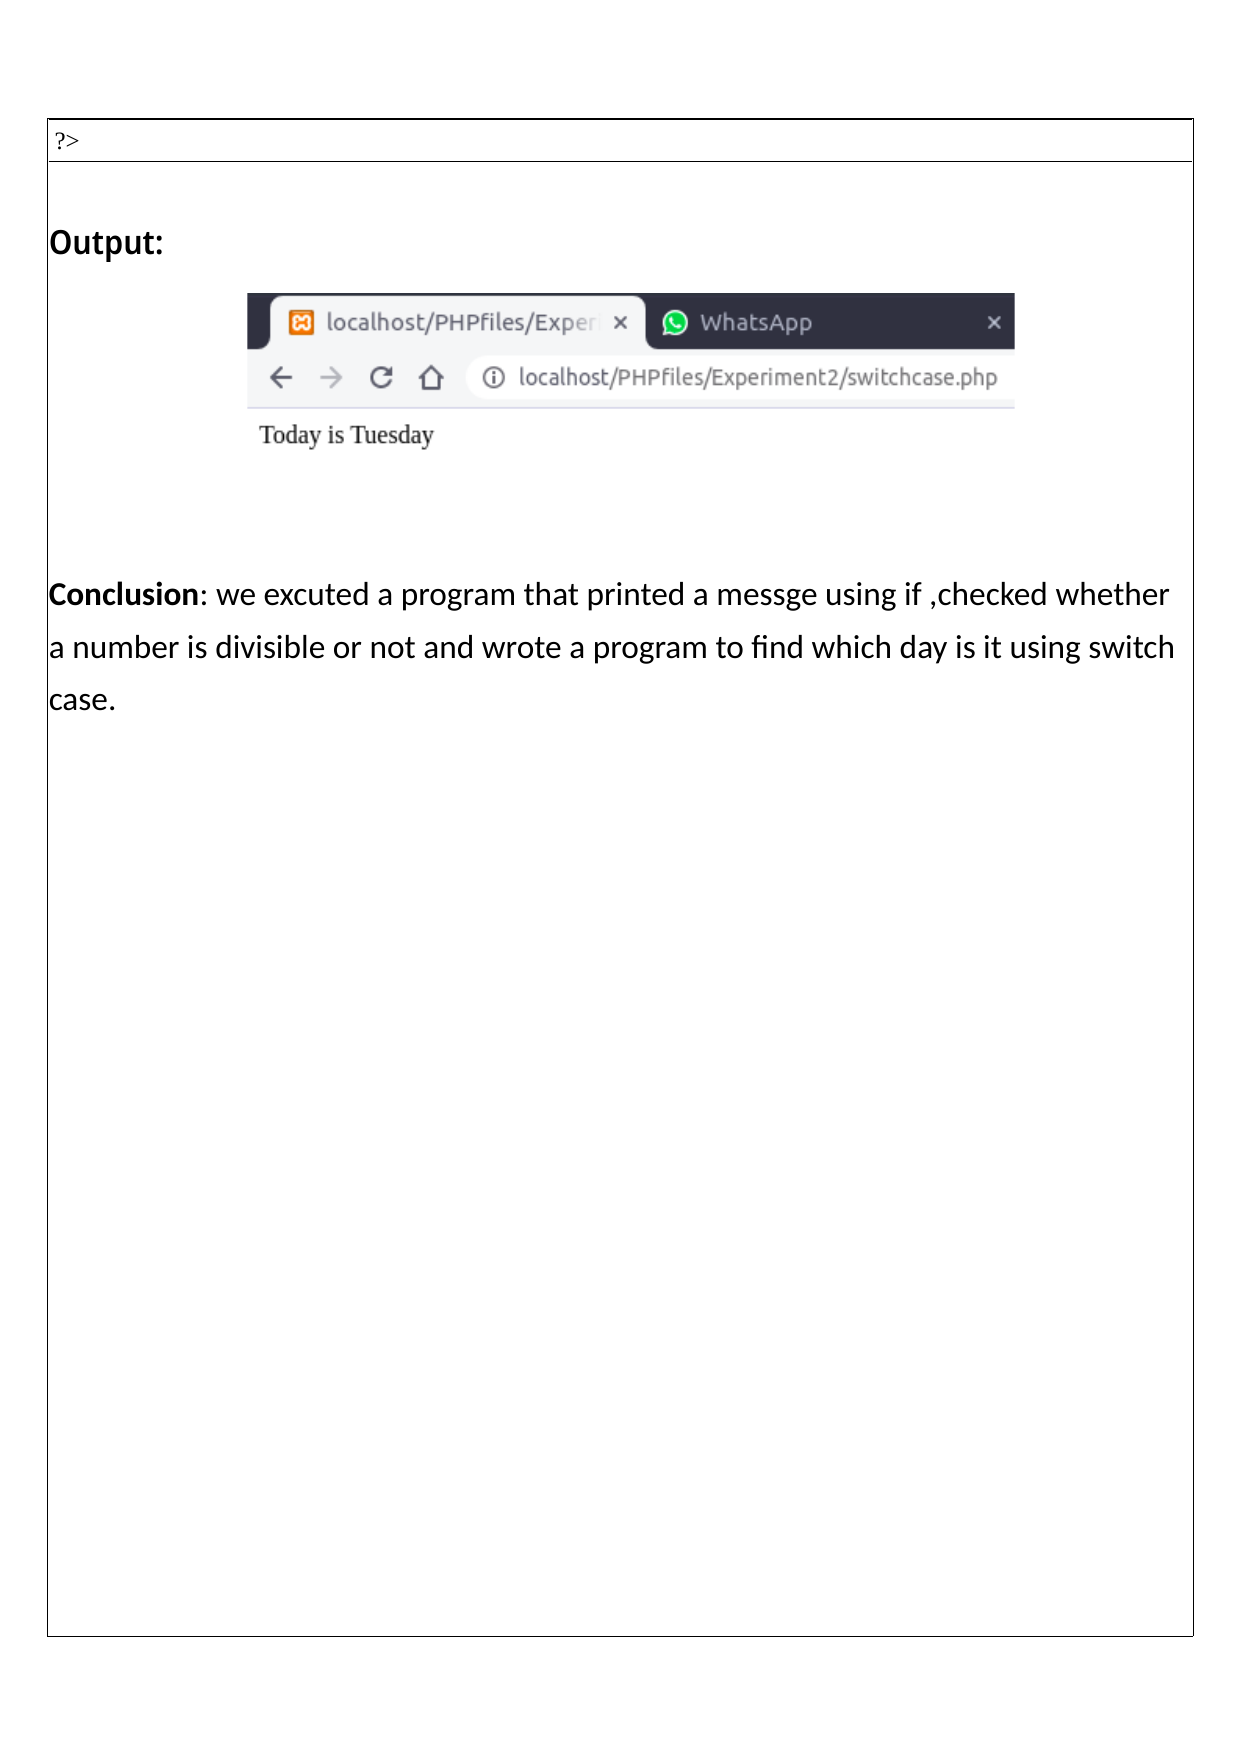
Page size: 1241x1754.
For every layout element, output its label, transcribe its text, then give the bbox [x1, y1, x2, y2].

text Conclusion: we excuted a program that printed a messge using if ,checked whether a number is divisible or not and wrote a program to find which day is it using switch case. [48, 573, 1192, 719]
picture [247, 293, 1015, 503]
text Output: [48, 219, 1192, 264]
table_header ?> [49, 120, 1192, 161]
